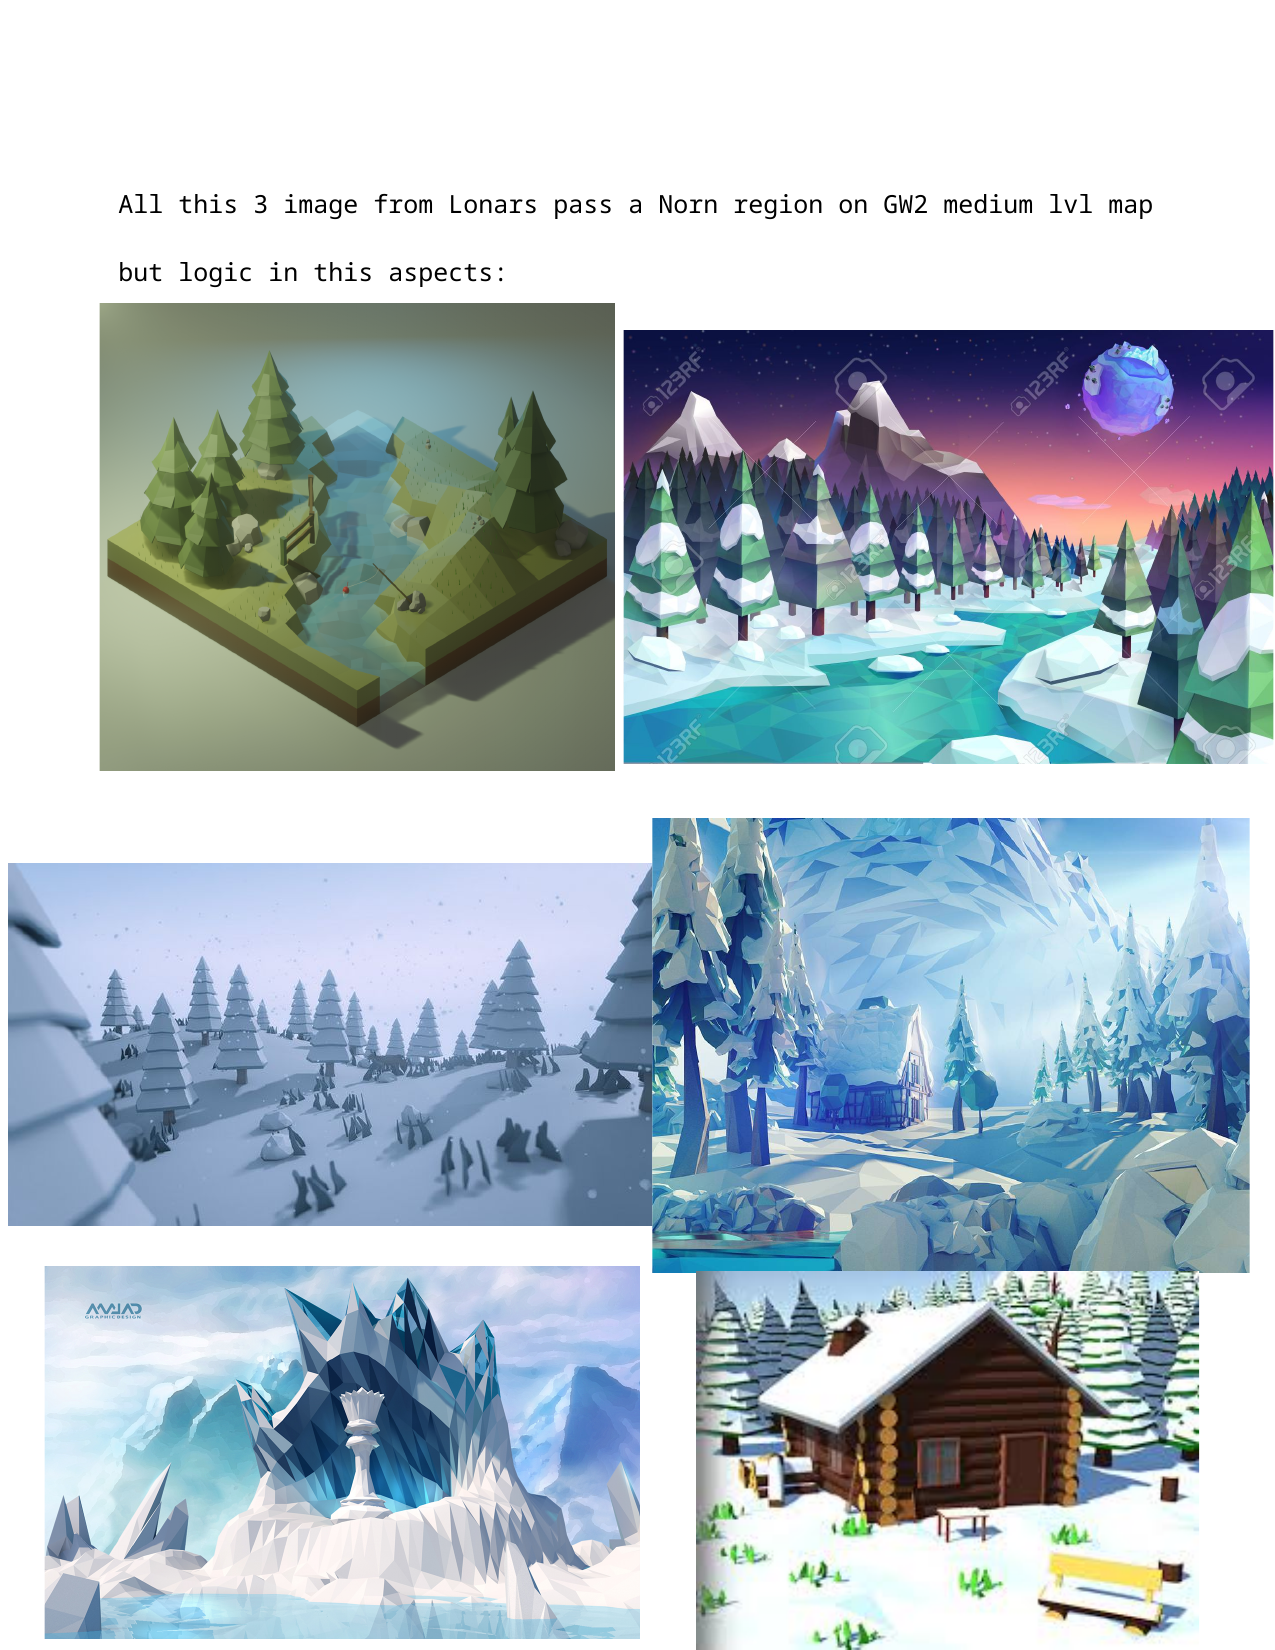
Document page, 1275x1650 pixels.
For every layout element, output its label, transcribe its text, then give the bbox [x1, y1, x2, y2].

picture [623, 330, 1274, 764]
picture [44, 1266, 640, 1639]
text but logic in this aspects: [118, 254, 1157, 288]
picture [8, 818, 1250, 1650]
picture [99, 303, 615, 771]
text All this 3 image from Lonars pass a Norn region on GW2 medium lvl map [118, 186, 1157, 220]
